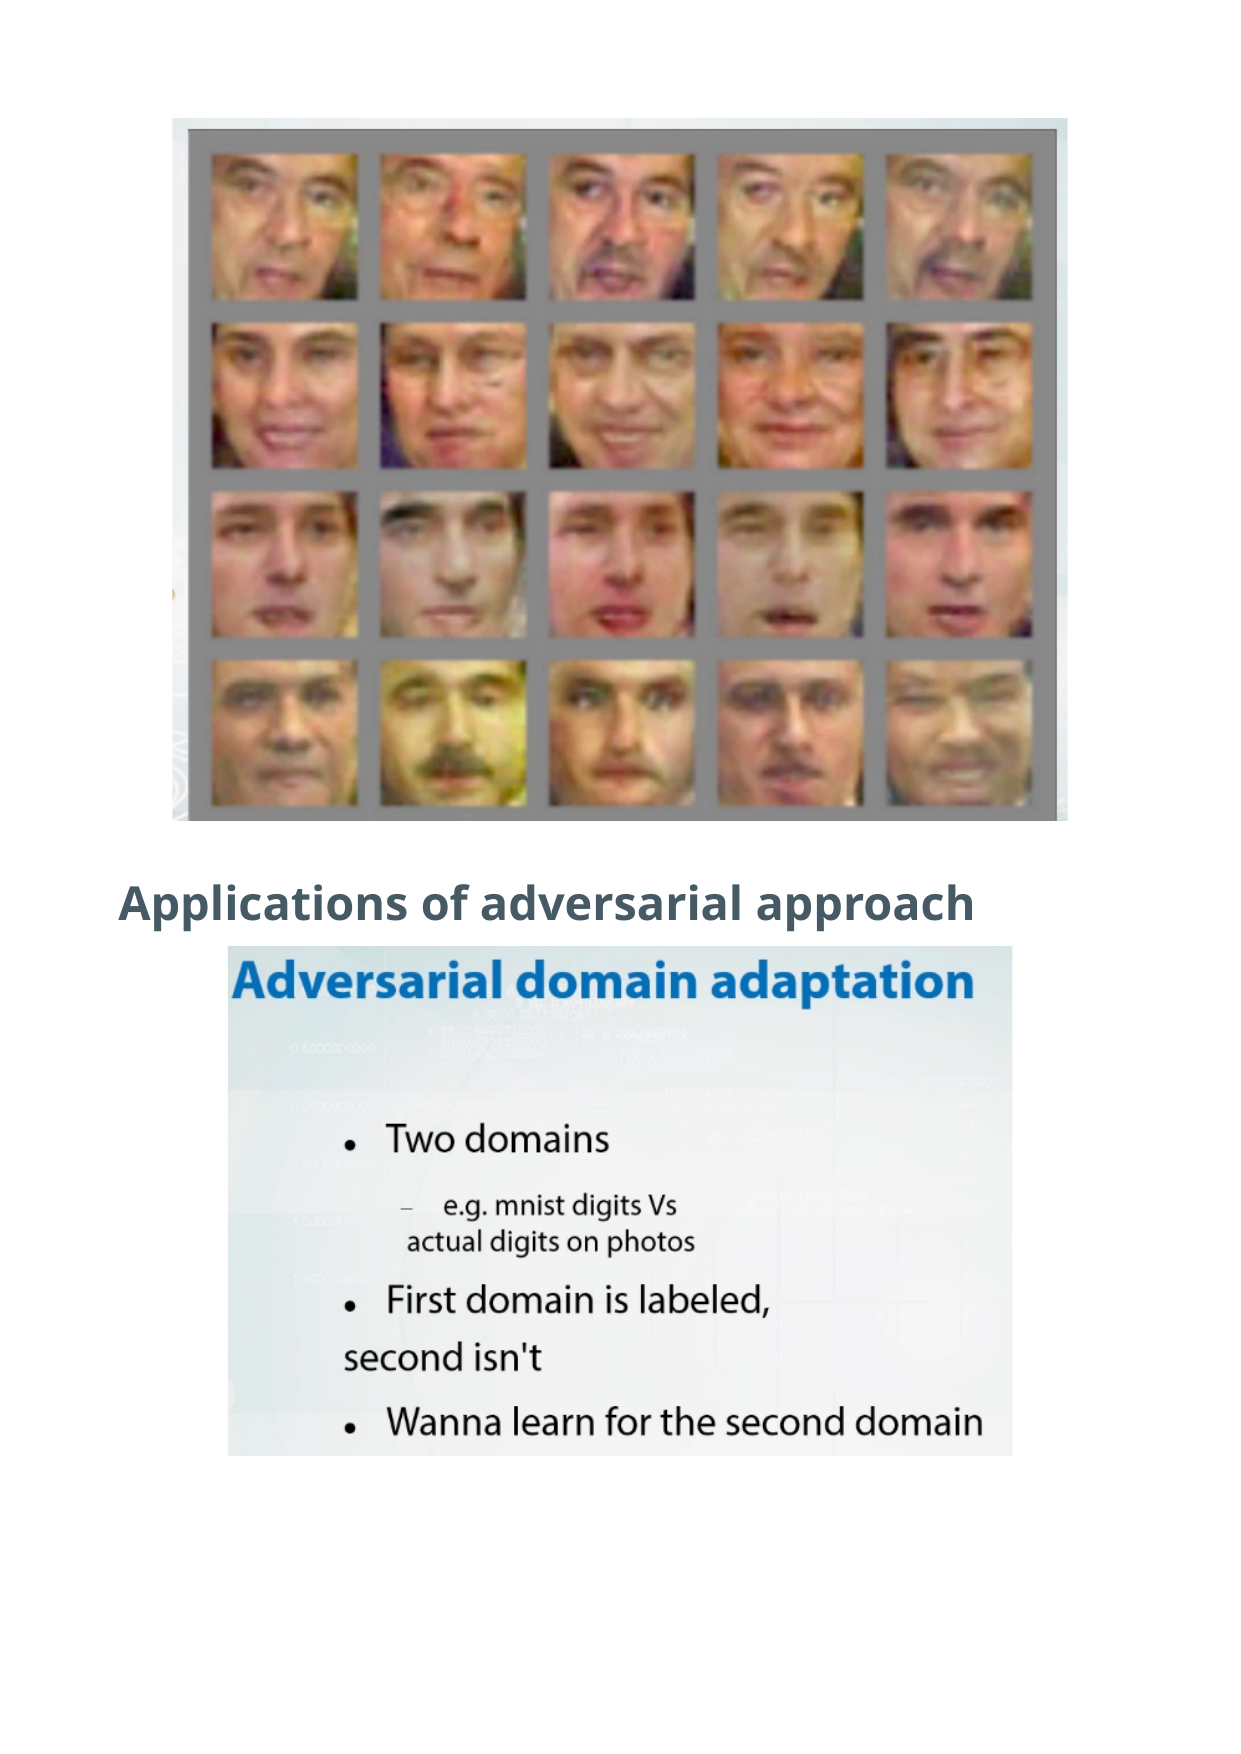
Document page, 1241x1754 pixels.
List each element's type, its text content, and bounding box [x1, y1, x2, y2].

picture [227, 946, 1013, 1456]
subtitle Applications of adversarial approach [118, 871, 1122, 934]
picture [172, 118, 1068, 821]
